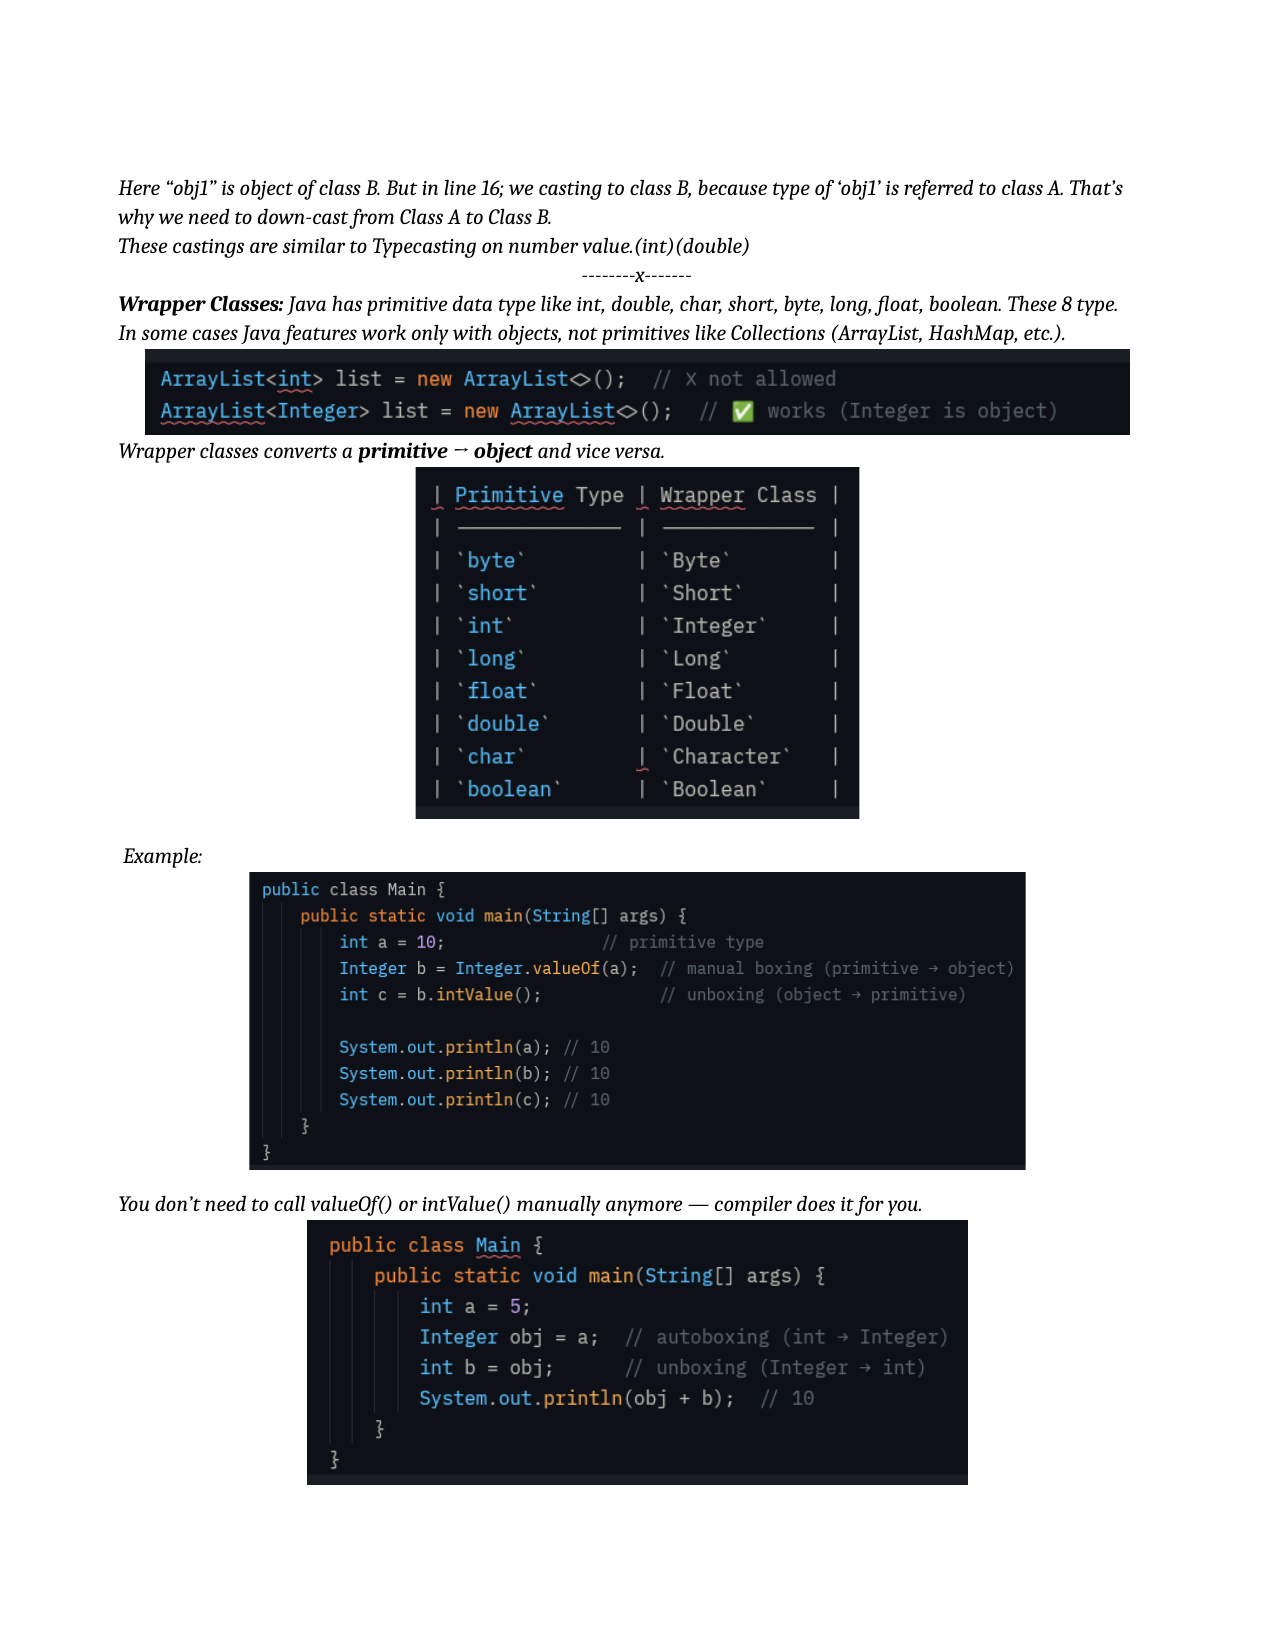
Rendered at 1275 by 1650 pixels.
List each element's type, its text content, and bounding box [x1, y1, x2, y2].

text In some cases Java features work only with objects, not primitives like Collections (ArrayList, HashMap, etc.). [118, 321, 1157, 346]
text Wrapper Classes: Java has primitive data type like int, double, char, short, byte, long, float, boolean. These 8 type. [118, 292, 1157, 317]
text --------x------- [118, 263, 1157, 288]
picture [307, 1220, 968, 1485]
text You don’t need to call valueOf() or intValue() manually anymore — compiler does it for you. [118, 1191, 1157, 1217]
text Here “obj1” is object of class B. But in line 16; we casting to class B, because type of ‘obj1’ is referred to class A. That’s why we need to down-cast from Class A to Class B. [118, 176, 1157, 230]
text Example: [118, 844, 1157, 869]
picture [249, 872, 1026, 1170]
text These castings are similar to Typecasting on number value.(int)(double) [118, 234, 1157, 259]
text Wrapper classes converts a primitive → object and vice versa. [118, 350, 1157, 464]
picture [145, 349, 1130, 435]
picture [415, 467, 860, 819]
